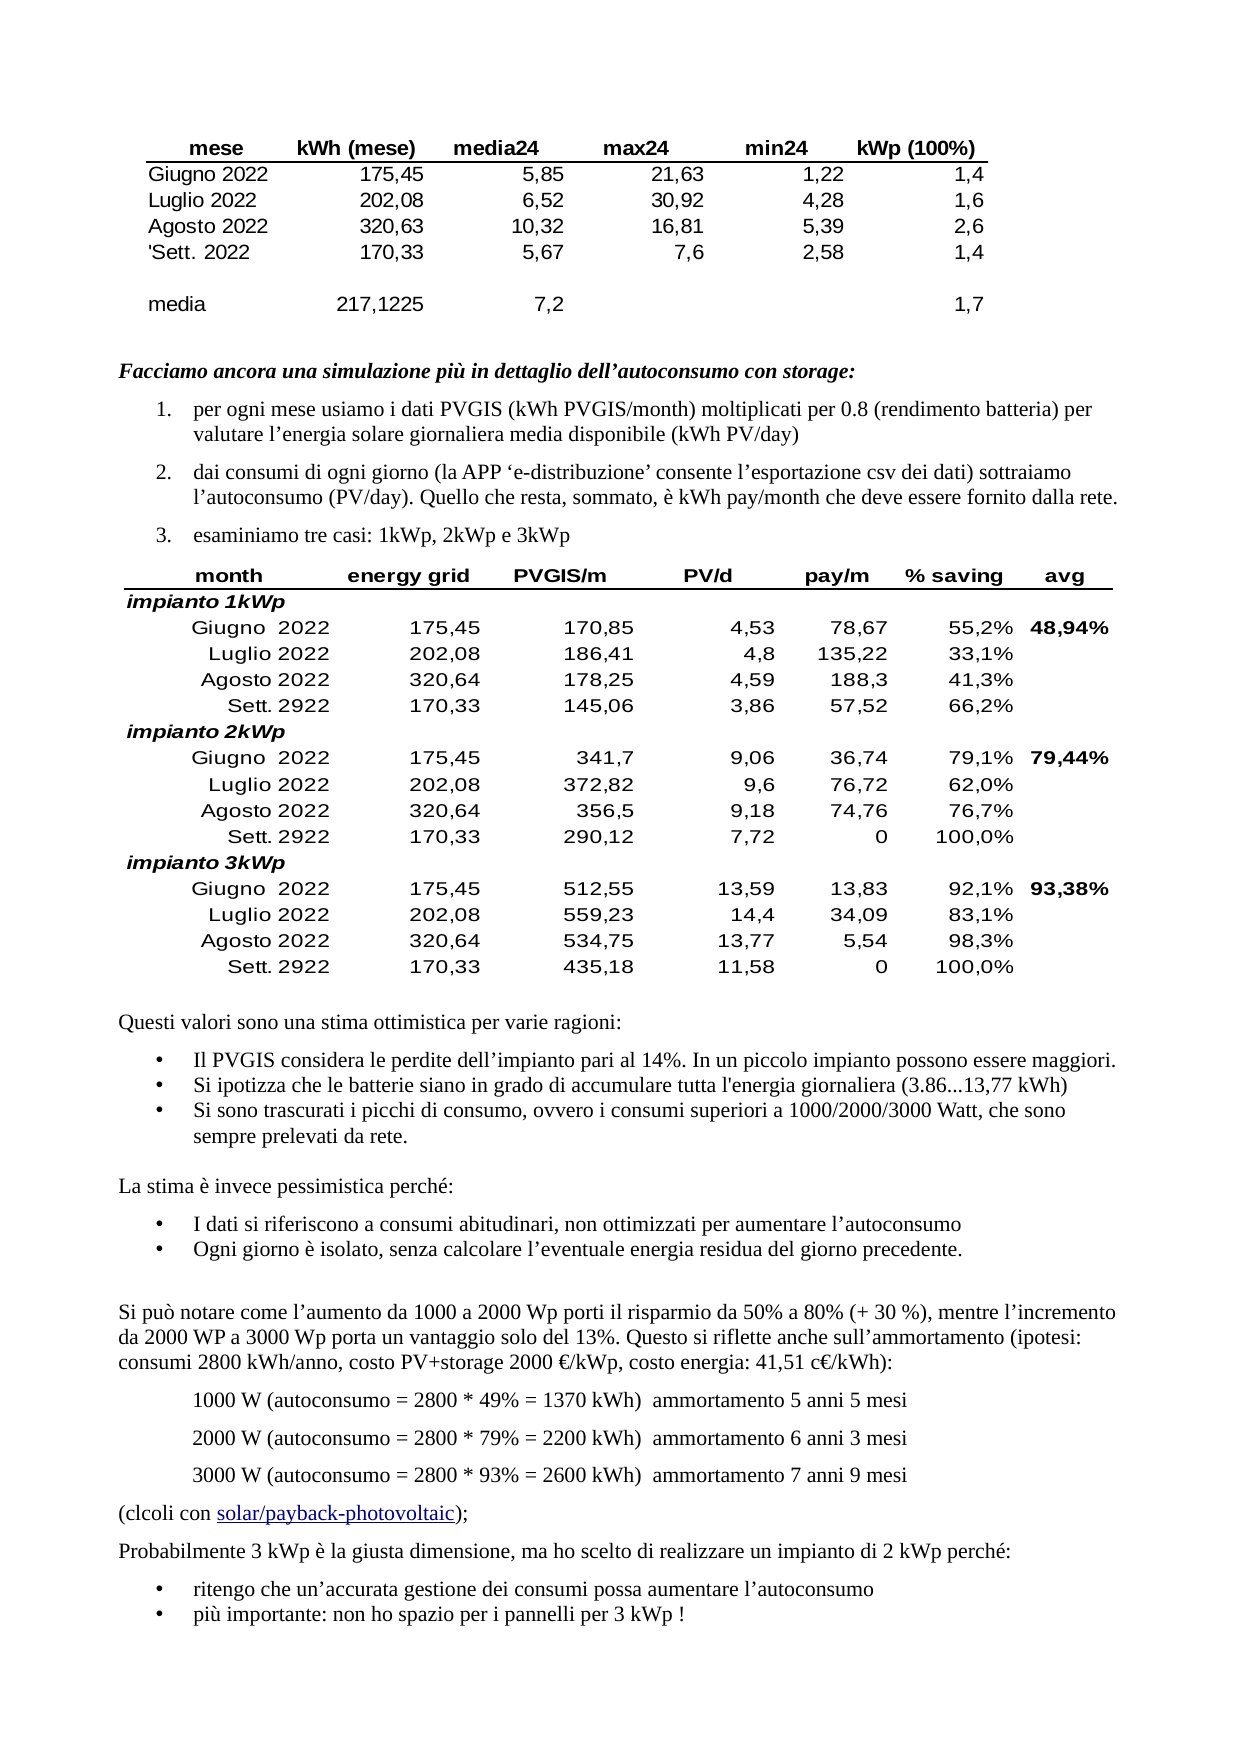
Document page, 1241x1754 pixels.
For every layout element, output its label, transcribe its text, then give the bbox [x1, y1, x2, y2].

list esaminiamo tre casi: 1kWp, 2kWp e 3kWp [156, 522, 1122, 547]
list per ogni mese usiamo i dati PVGIS (kWh PVGIS/month) moltiplicati per 0.8 (rendimento batteria) per valutare l’energia solare giornaliera media disponibile (kWh PV/day) [156, 396, 1122, 446]
list Si sono trascurati i picchi di consumo, ovvero i consumi superiori a 1000/2000/3000 Watt, che sono sempre prelevati da rete. [156, 1097, 1122, 1148]
text Probabilmente 3 kWp è la giusta dimensione, ma ho scelto di realizzare un impianto di 2 kWp perché: [118, 1538, 1122, 1563]
text 1000 W (autoconsumo = 2800 * 49% = 1370 kWh) ammortamento 5 anni 5 mesi [192, 1387, 1122, 1412]
list ritengo che un’accurata gestione dei consumi possa aumentare l’autoconsumo [156, 1576, 1122, 1601]
text Facciamo ancora una simulazione più in dettaglio dell’autoconsumo con storage: [118, 358, 1122, 383]
text La stima è invece pessimistica perché: [118, 1173, 1122, 1198]
list dai consumi di ogni giorno (la APP ‘e-distribuzione’ consente l’esportazione csv dei dati) sottraiamo l’autoconsumo (PV/day). Quello che resta, sommato, è kWh pay/month che deve essere fornito dalla rete. [156, 459, 1122, 509]
text Si può notare come l’aumento da 1000 a 2000 Wp porti il risparmio da 50% a 80% (+ 30 %), mentre l’incremento da 2000 WP a 3000 Wp porta un vantaggio solo del 13%. Questo si riflette anche sull’ammortamento (ipotesi: consumi 2800 kWh/anno, costo PV+storage 2000 €/kWp, costo energia: 41,51 c€/kWh): [118, 1299, 1122, 1374]
list Ogni giorno è isolato, senza calcolare l’eventuale energia residua del giorno precedente. [156, 1236, 1122, 1261]
list Il PVGIS considera le perdite dell’impianto pari al 14%. In un piccolo impianto possono essere maggiori. [156, 1047, 1122, 1072]
text Questi valori sono una stima ottimistica per varie ragioni: [118, 1009, 1122, 1034]
text 2000 W (autoconsumo = 2800 * 79% = 2200 kWh) ammortamento 6 anni 3 mesi [192, 1425, 1122, 1450]
text (clcoli con solar/payback-photovoltaic); [118, 1500, 1122, 1525]
list I dati si riferiscono a consumi abitudinari, non ottimizzati per aumentare l’autoconsumo [156, 1211, 1122, 1236]
list più importante: non ho spazio per i pannelli per 3 kWp ! [156, 1601, 1122, 1626]
text 3000 W (autoconsumo = 2800 * 93% = 2600 kWh) ammortamento 7 anni 9 mesi [192, 1462, 1122, 1488]
list Si ipotizza che le batterie siano in grado di accumulare tutta l'energia giornaliera (3.86...13,77 kWh) [156, 1072, 1122, 1097]
